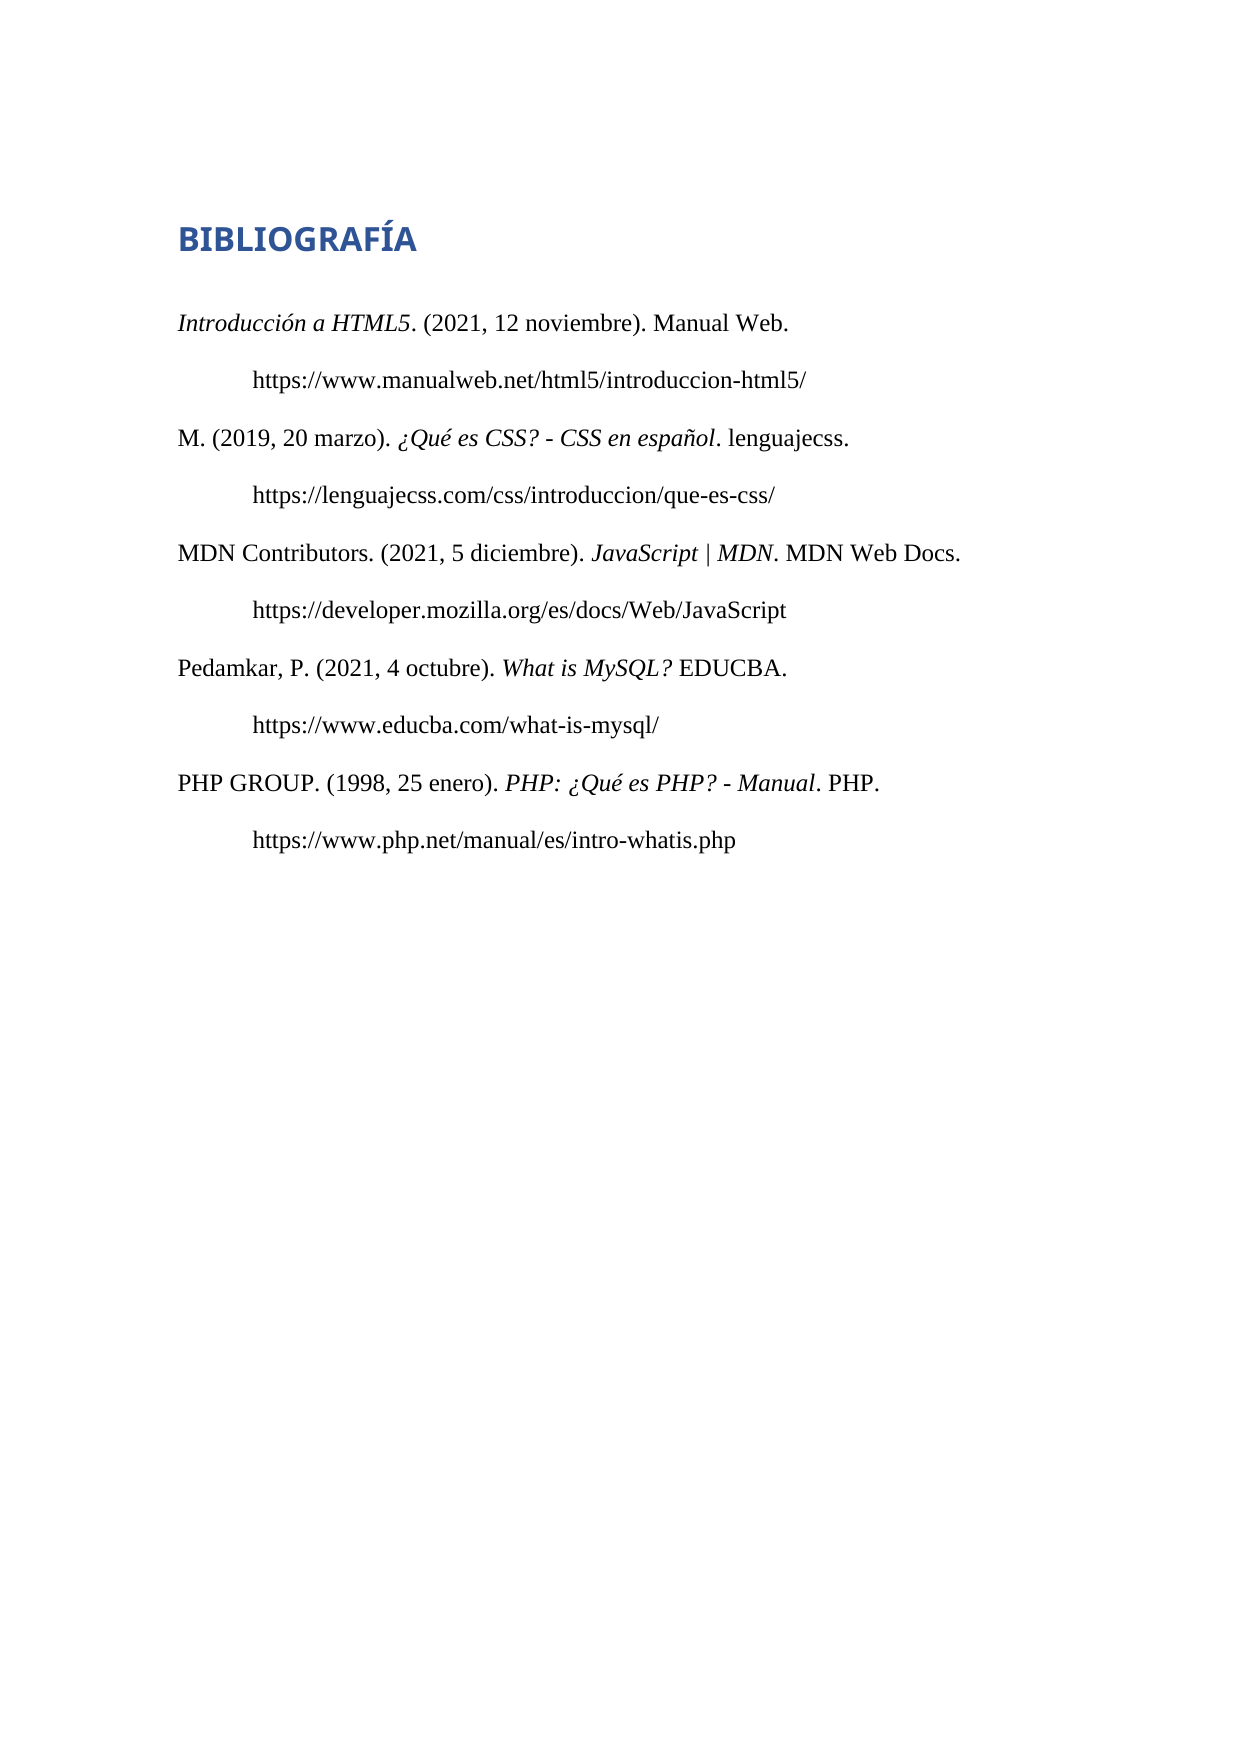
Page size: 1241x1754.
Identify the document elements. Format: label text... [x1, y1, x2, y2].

subtitle BIBLIOGRAFÍA [177, 216, 1063, 262]
text PHP GROUP. (1998, 25 enero). PHP: ¿Qué es PHP? - Manual. PHP. https://www.php.net/manual/es/intro-whatis.php [177, 768, 1063, 854]
text MDN Contributors. (2021, 5 diciembre). JavaScript | MDN. MDN Web Docs. https://developer.mozilla.org/es/docs/Web/JavaScript [177, 538, 1063, 624]
text Pedamkar, P. (2021, 4 octubre). What is MySQL? EDUCBA. https://www.educba.com/what-is-mysql/ [177, 653, 1063, 739]
text M. (2019, 20 marzo). ¿Qué es CSS? - CSS en español. lenguajecss. https://lenguajecss.com/css/introduccion/que-es-css/ [177, 423, 1063, 509]
text Introducción a HTML5. (2021, 12 noviembre). Manual Web. https://www.manualweb.net/html5/introduccion-html5/ [177, 308, 1063, 394]
